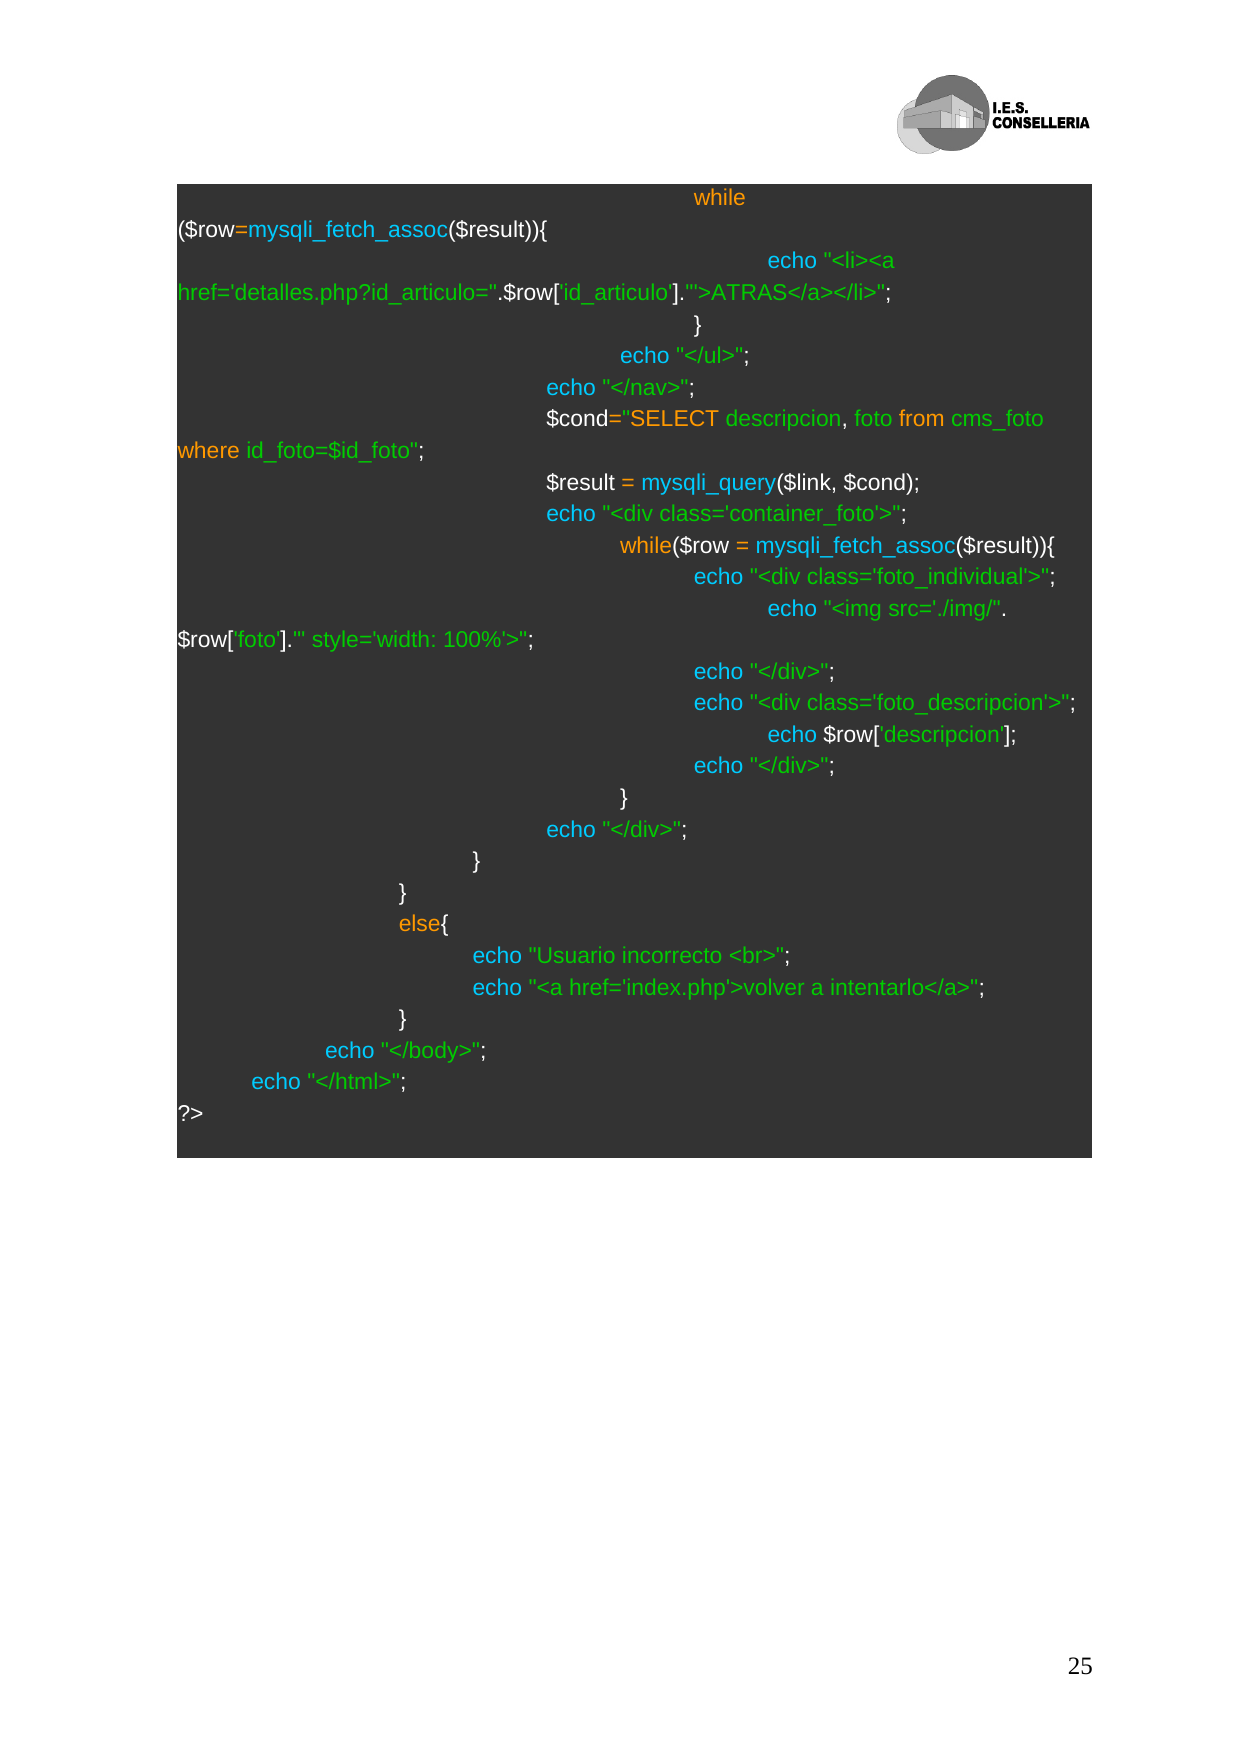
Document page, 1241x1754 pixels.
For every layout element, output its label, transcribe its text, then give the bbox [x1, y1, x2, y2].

text echo "</body>"; [177, 1037, 1092, 1063]
text echo "<div class='foto_descripcion'>"; [177, 689, 1092, 716]
text echo "Usuario incorrecto <br>"; [177, 942, 1092, 968]
text } [177, 879, 1092, 905]
text } [177, 784, 1092, 810]
text } [177, 847, 1092, 873]
text echo $row['descripcion']; [177, 721, 1092, 747]
text } [177, 1005, 1092, 1031]
text else{ [177, 910, 1092, 937]
text } [177, 311, 1092, 337]
text $result = mysqli_query($link, $cond); [177, 468, 1092, 495]
text echo "</div>"; [177, 752, 1092, 779]
text ?> [177, 1100, 1092, 1126]
text echo "<a href='index.php'>volver a intentarlo</a>"; [177, 973, 1092, 1000]
text echo "</div>"; [177, 816, 1092, 842]
text while($row = mysqli_fetch_assoc($result)){ [177, 532, 1092, 558]
text echo "</div>"; [177, 658, 1092, 684]
text echo "<li><a href='detalles.php?id_articulo=".$row['id_articulo']."'>ATRAS</a></li>"; [177, 247, 1092, 305]
text $cond="SELECT descripcion, foto from cms_foto where id_foto=$id_foto"; [177, 405, 1092, 463]
picture [894, 73, 1093, 155]
text echo "<div class='container_foto'>"; [177, 500, 1092, 526]
text echo "<img src='./img/".$row['foto']."' style='width: 100%'>"; [177, 595, 1092, 653]
text echo "</html>"; [177, 1068, 1092, 1094]
text echo "</ul>"; [177, 342, 1092, 368]
text echo "</nav>"; [177, 374, 1092, 400]
text while ($row=mysqli_fetch_assoc($result)){ [177, 184, 1092, 242]
text echo "<div class='foto_individual'>"; [177, 563, 1092, 589]
